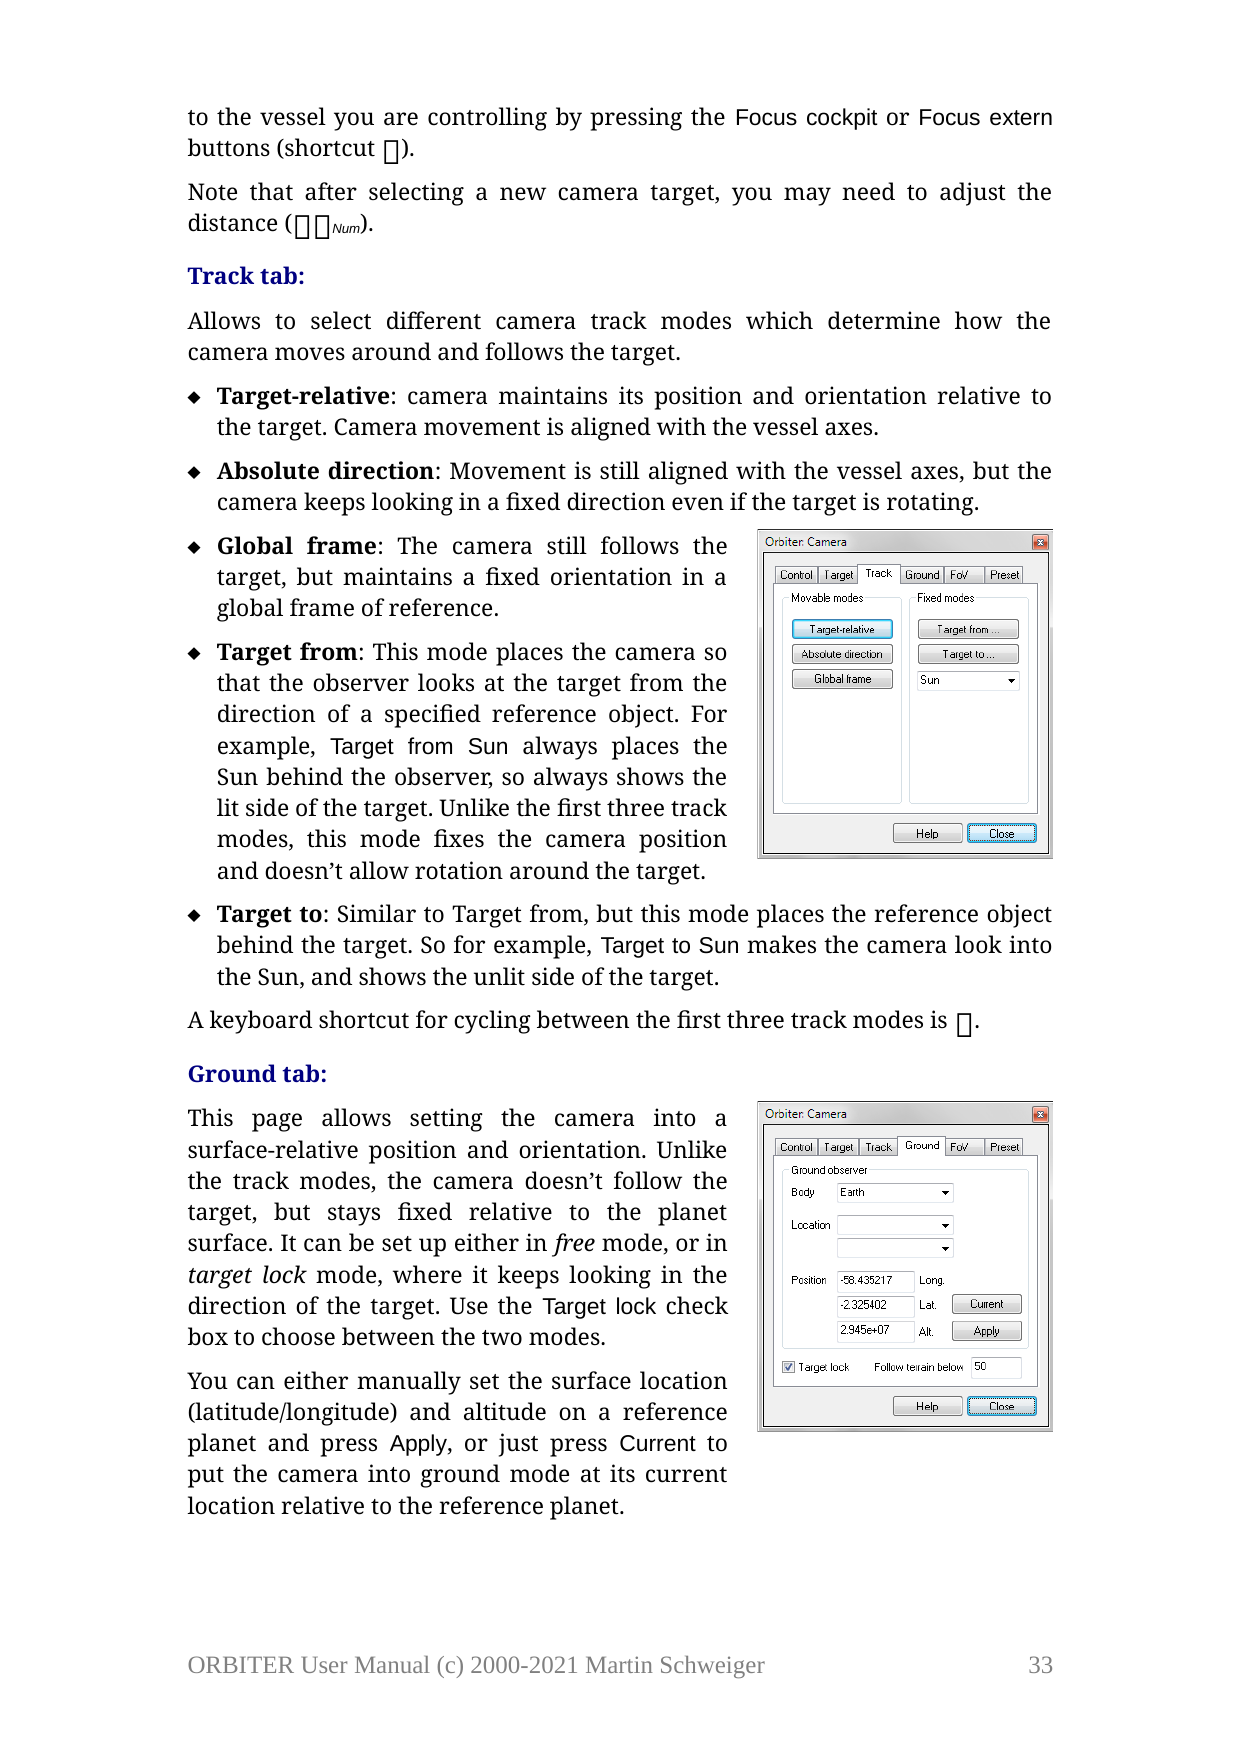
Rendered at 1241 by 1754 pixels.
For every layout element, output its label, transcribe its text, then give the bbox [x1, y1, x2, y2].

list Global frame: The camera still follows the target, but maintains a fixed orientation in a global frame of reference. [187, 529, 757, 623]
text This page allows setting the camera into a surface-relative position and orientation. Unlike the track modes, the camera doesn’t follow the target, but stays fixed relative to the planet surface. It can be set up either in free mode, or in target lock mode, where it keeps looking in the direction of the target. Use the Target lock check box to choose between the two modes. [187, 1102, 757, 1352]
list Target-relative: camera maintains its position and orientation relative to the target. Camera movement is aligned with the vessel axes. [187, 379, 1053, 442]
list Target to: Similar to Target from, but this mode places the reference object behind the target. So for example, Target to Sun makes the camera look into the Sun, and shows the unlit side of the target. [187, 898, 1053, 991]
text Note that after selecting a new camera target, you may need to adjust the distance (Num). [187, 175, 1053, 238]
text A keyboard shortcut for cycling between the first three track modes is . [187, 1004, 1053, 1035]
text Allows to select different camera track modes which determine how the camera moves around and follows the target. [187, 304, 1053, 367]
subtitle Track tab: [187, 260, 1053, 291]
text You can either manually set the surface location (latitude/longitude) and altitude on a reference planet and press Apply, or just press Current to put the camera into ground mode at its current location relative to the reference planet. [187, 1364, 1053, 1520]
subtitle Ground tab: [187, 1057, 1053, 1089]
picture [757, 529, 1053, 859]
text This tab provides a list of potential camera targets (vessels, celestial bodies, spaceports). Click on an object in the list and Apply to set a new camera target. Note that setting a new vessel target does not automatically switch the input focus. To do that, use the Vessel selection dialog (see chapter 6.1). You can switch the camera back to the vessel you are controlling by pressing the Focus cockpit or Focus extern buttons (shortcut ). [187, 100, 1053, 163]
list Absolute direction: Movement is still aligned with the vessel axes, but the camera keeps looking in a fixed direction even if the target is rotating. [187, 454, 1053, 517]
picture [757, 1101, 1053, 1432]
list Target from: This mode places the camera so that the observer looks at the target from the direction of a specified reference object. For example, Target from Sun always places the Sun behind the observer, so always shows the lit side of the target. Unlike the first three track modes, this mode fixes the camera position and doesn’t allow rotation around the target. [187, 635, 1053, 885]
